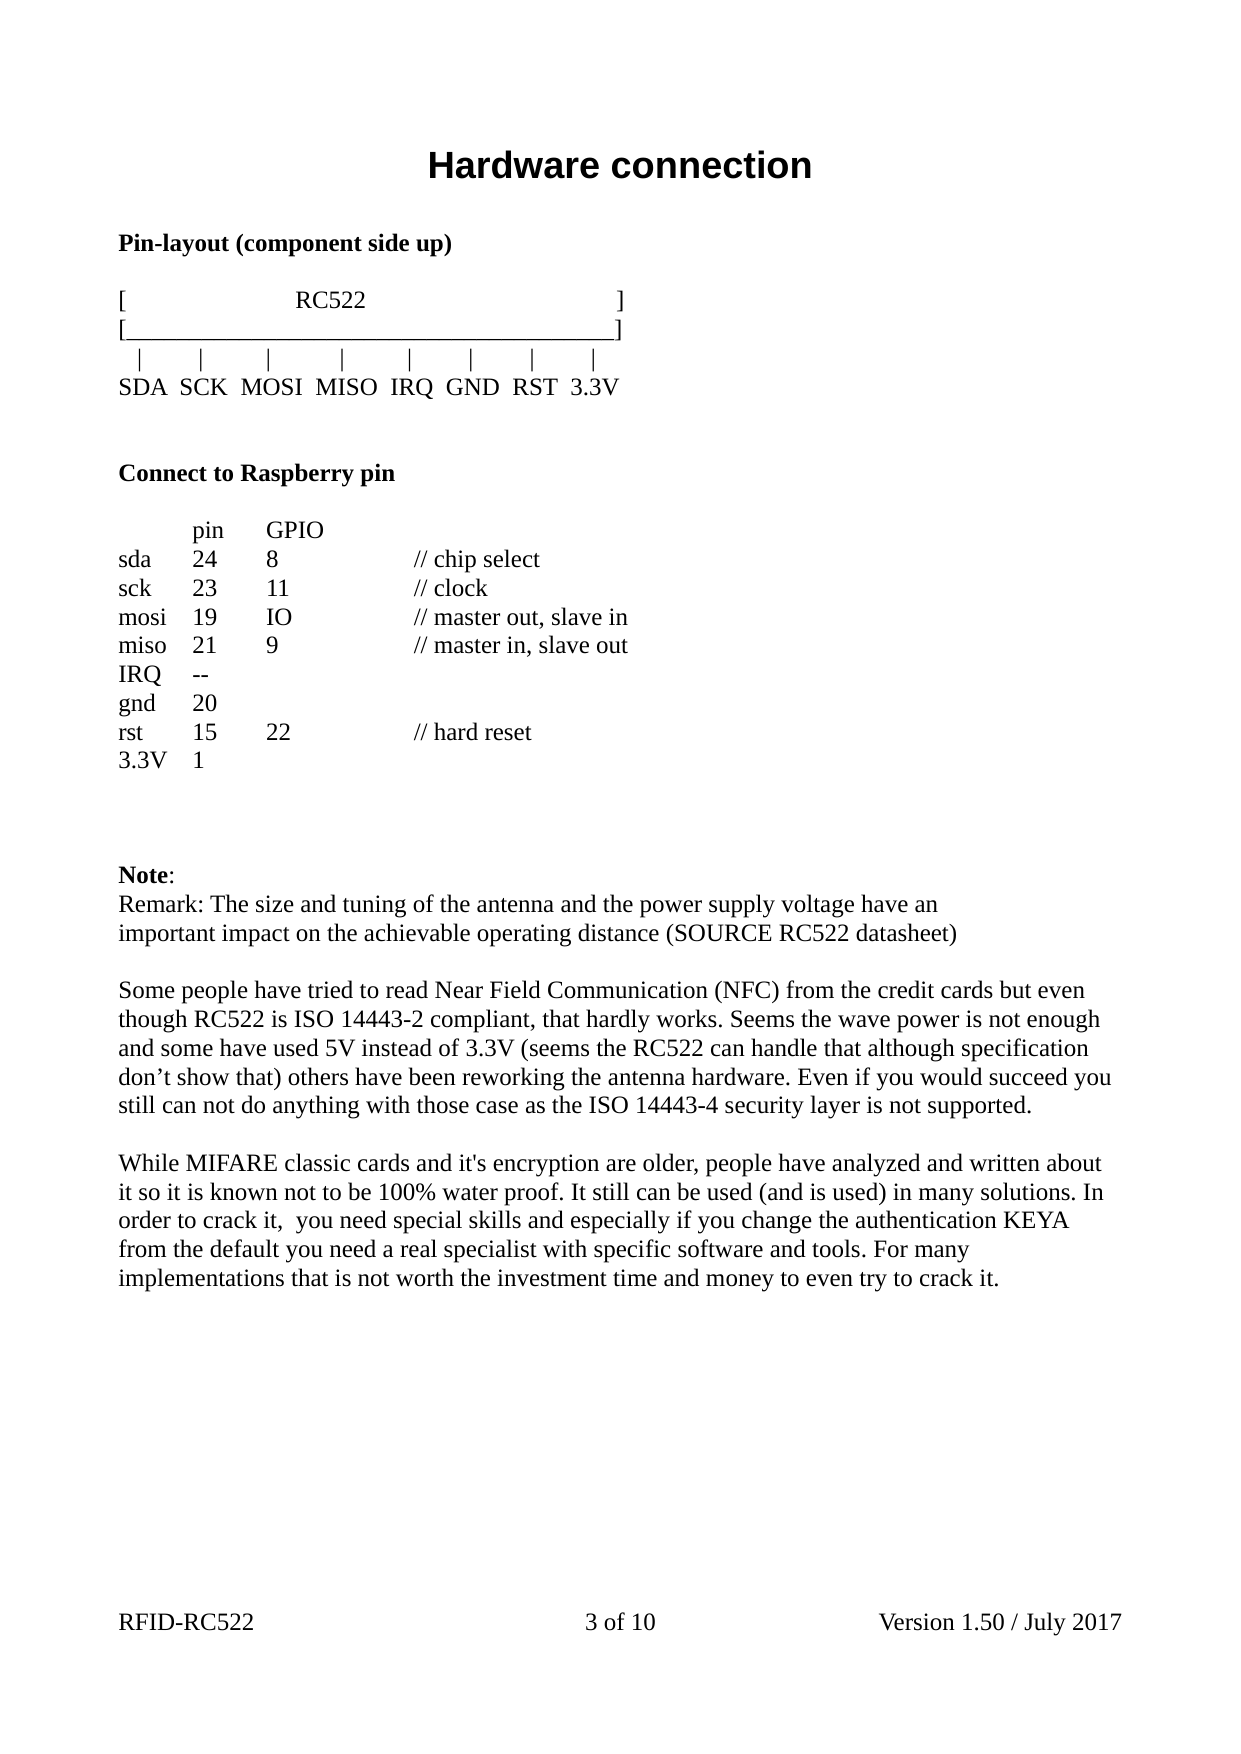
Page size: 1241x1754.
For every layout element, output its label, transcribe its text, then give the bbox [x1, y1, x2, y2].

text Some people have tried to read Near Field Communication (NFC) from the credit cards but even though RC522 is ISO 14443-2 compliant, that hardly works. Seems the wave power is not enough and some have used 5V instead of 3.3V (seems the RC522 can handle that although specification don’t show that) others have been reworking the antenna hardware. Even if you would succeed you still can not do anything with those case as the ISO 14443-4 security layer is not supported. [118, 976, 1122, 1119]
text Remark: The size and tuning of the antenna and the power supply voltage have an [118, 889, 1122, 918]
text Pin-layout (component side up) [118, 228, 1122, 257]
text pin GPIO [118, 516, 1122, 544]
text Connect to Raspberry pin [118, 458, 1122, 487]
text | | | | | | | | [118, 343, 1122, 372]
text While MIFARE classic cards and it's encryption are older, people have analyzed and written about it so it is known not to be 100% water proof. It still can be used (and is used) in many solutions. In order to crack it, you need special skills and especially if you change the authentication KEYA from the default you need a real specialist with specific software and tools. For many implementations that is not worth the investment time and money to even try to crack it. [118, 1148, 1122, 1292]
text gnd 20 rst 15 22 // hard reset 3.3V 1 [118, 688, 1122, 774]
text sda 24 8 // chip select sck 23 11 // clock mosi 19 IO // master out, slave in miso 21 9 // master in, slave out IRQ -- [118, 544, 1122, 688]
text Note: [118, 861, 1122, 889]
text [ RC522 ] [118, 286, 1122, 314]
text SDA SCK MOSI MISO IRQ GND RST 3.3V [118, 372, 1122, 401]
text [_______________________________________] [118, 314, 1122, 343]
subtitle Hardware connection [118, 143, 1122, 187]
text important impact on the achievable operating distance (SOURCE RC522 datasheet) [118, 918, 1122, 947]
